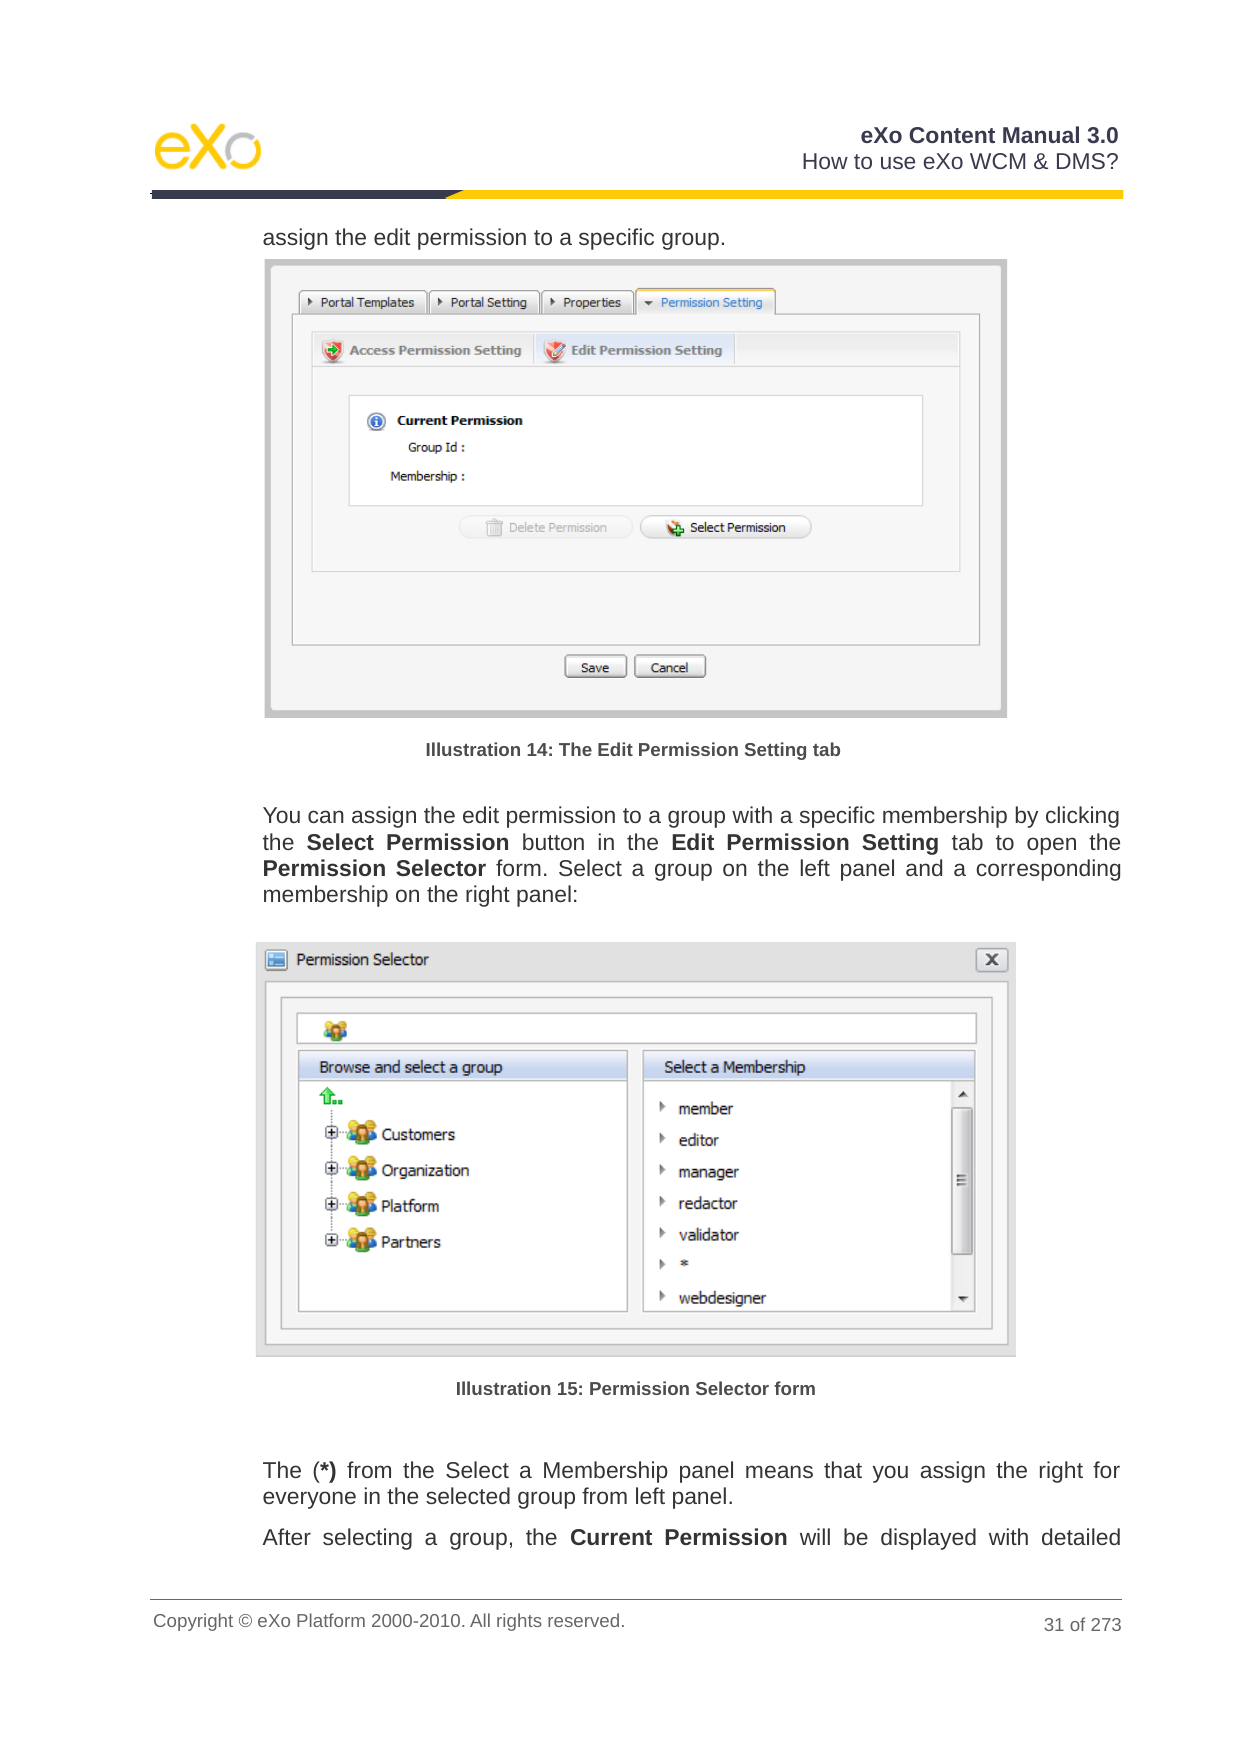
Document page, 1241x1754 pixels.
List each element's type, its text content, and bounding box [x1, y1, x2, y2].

picture [151, 190, 1124, 199]
picture [255, 942, 1016, 1357]
picture [155, 123, 262, 170]
list After selecting a group, the Current Permission will be displayed with detailed [225, 1524, 1122, 1551]
list Illustration 15: Permission Selector form [236, 1002, 1036, 1400]
list You can assign the edit permission to a group with a specific membership by clicking the Select Permission button in the Edit Permission Setting tab to open the Permission Selector form. Select a group on the left panel and a corresponding membership on the right panel: [225, 802, 1122, 907]
picture [264, 259, 1008, 718]
list Illustration 14: The Edit Permission Setting tab [228, 334, 1044, 761]
list assign the edit permission to a specific group. [225, 223, 1122, 250]
list The (*) from the Select a Membership panel means that you assign the right for everyone in the selected group from left panel. [225, 1457, 1122, 1509]
